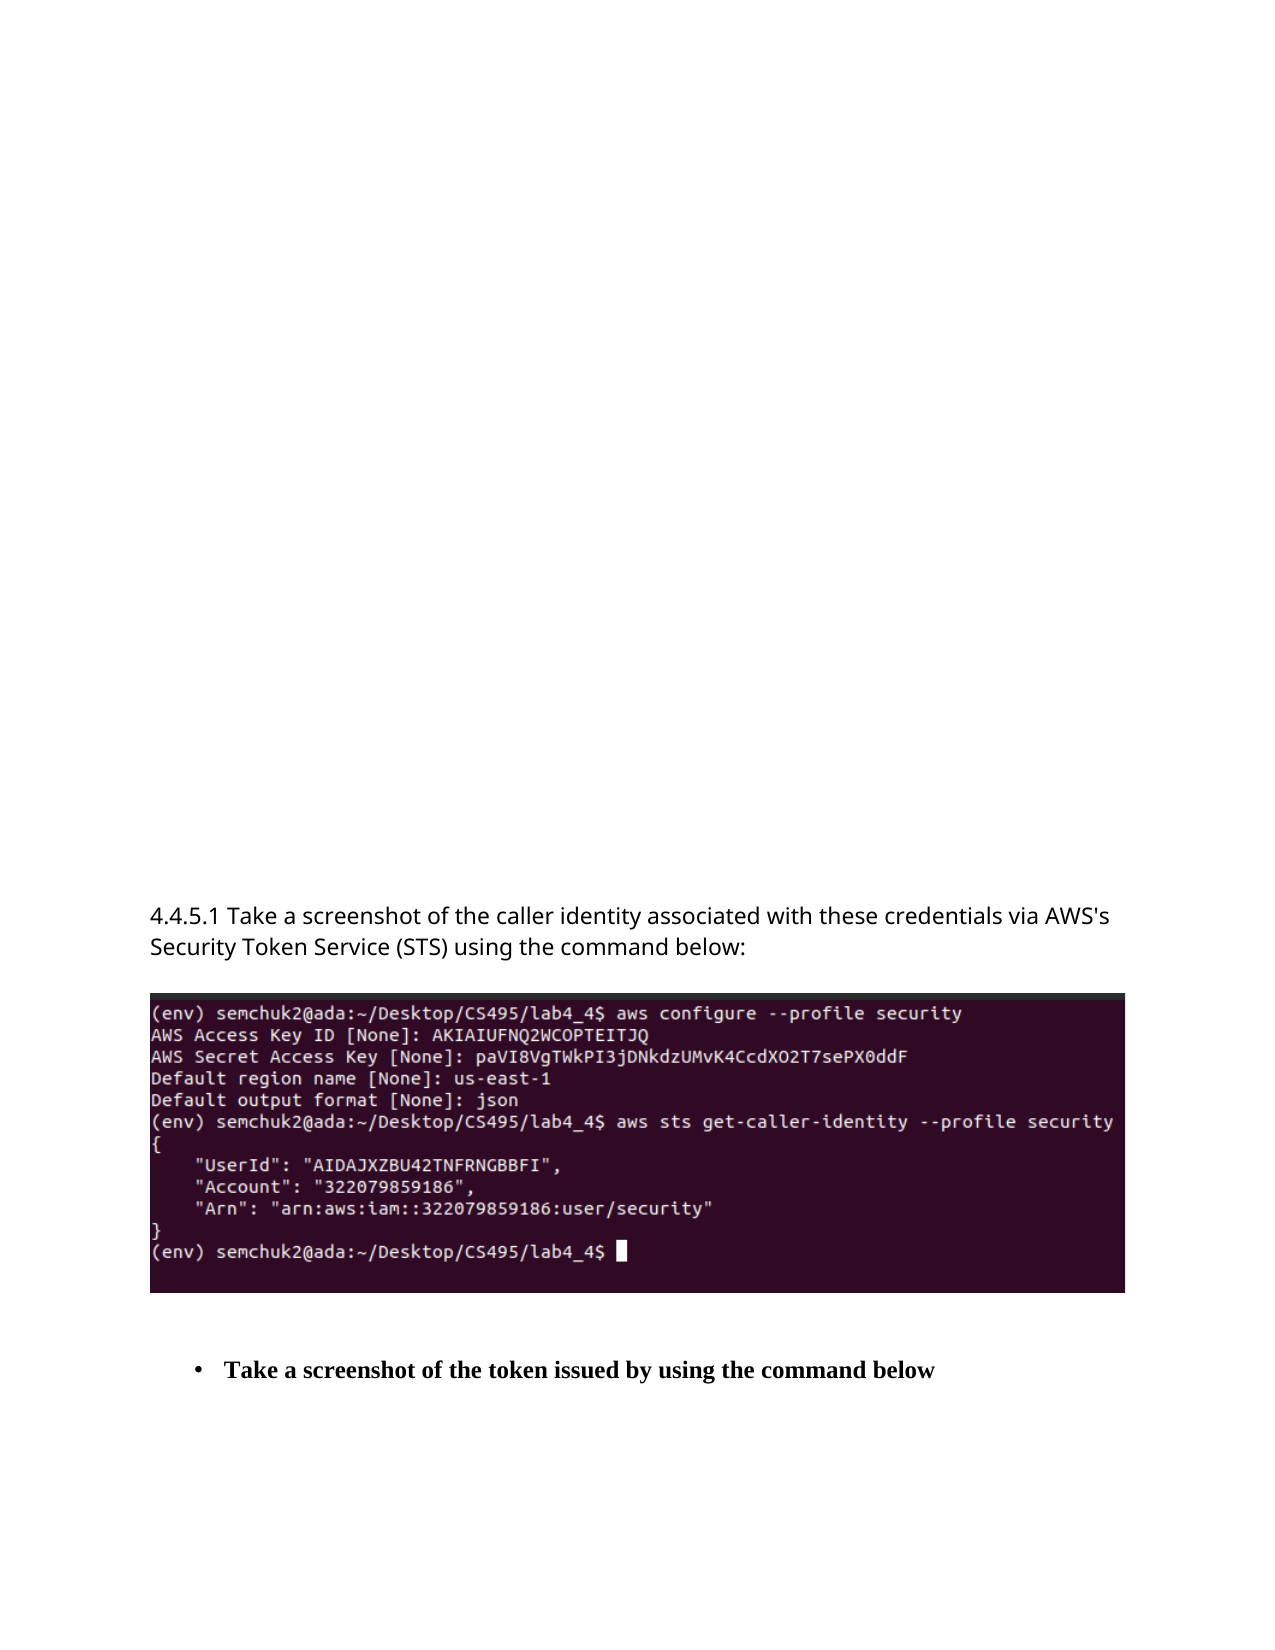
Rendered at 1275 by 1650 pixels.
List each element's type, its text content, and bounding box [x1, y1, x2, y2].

text 4.4.5.1 Take a screenshot of the caller identity associated with these credentials via AWS's Security Token Service (STS) using the command below: [150, 900, 1125, 962]
picture [150, 993, 1125, 1293]
list Take a screenshot of the token issued by using the command below [194, 1355, 1125, 1384]
